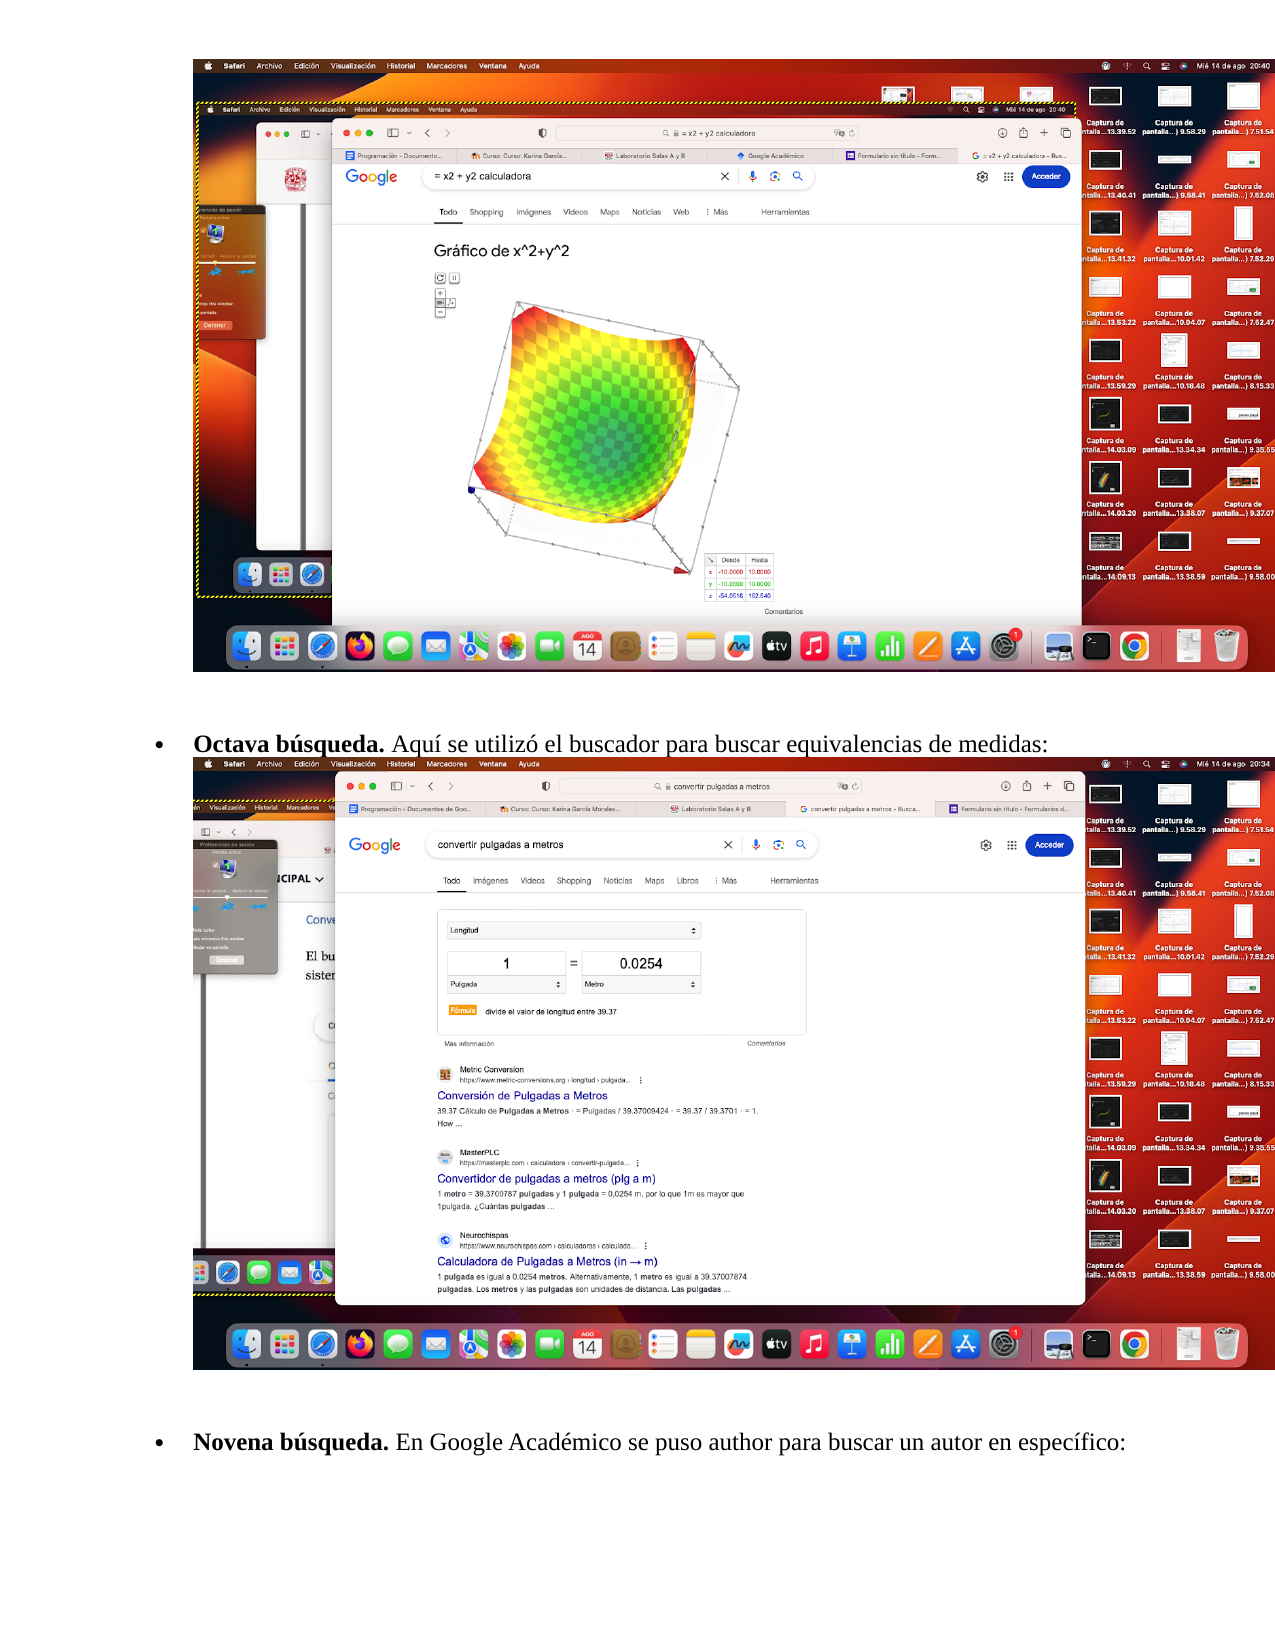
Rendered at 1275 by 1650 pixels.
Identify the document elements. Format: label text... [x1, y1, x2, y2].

list [156, 59, 193, 671]
list Novena búsqueda. En Google Académico se puso author para buscar un autor en específico: [156, 1427, 1205, 1456]
list Octava búsqueda. Aquí se utilizó el buscador para buscar equivalencias de medidas: [156, 729, 1205, 1369]
